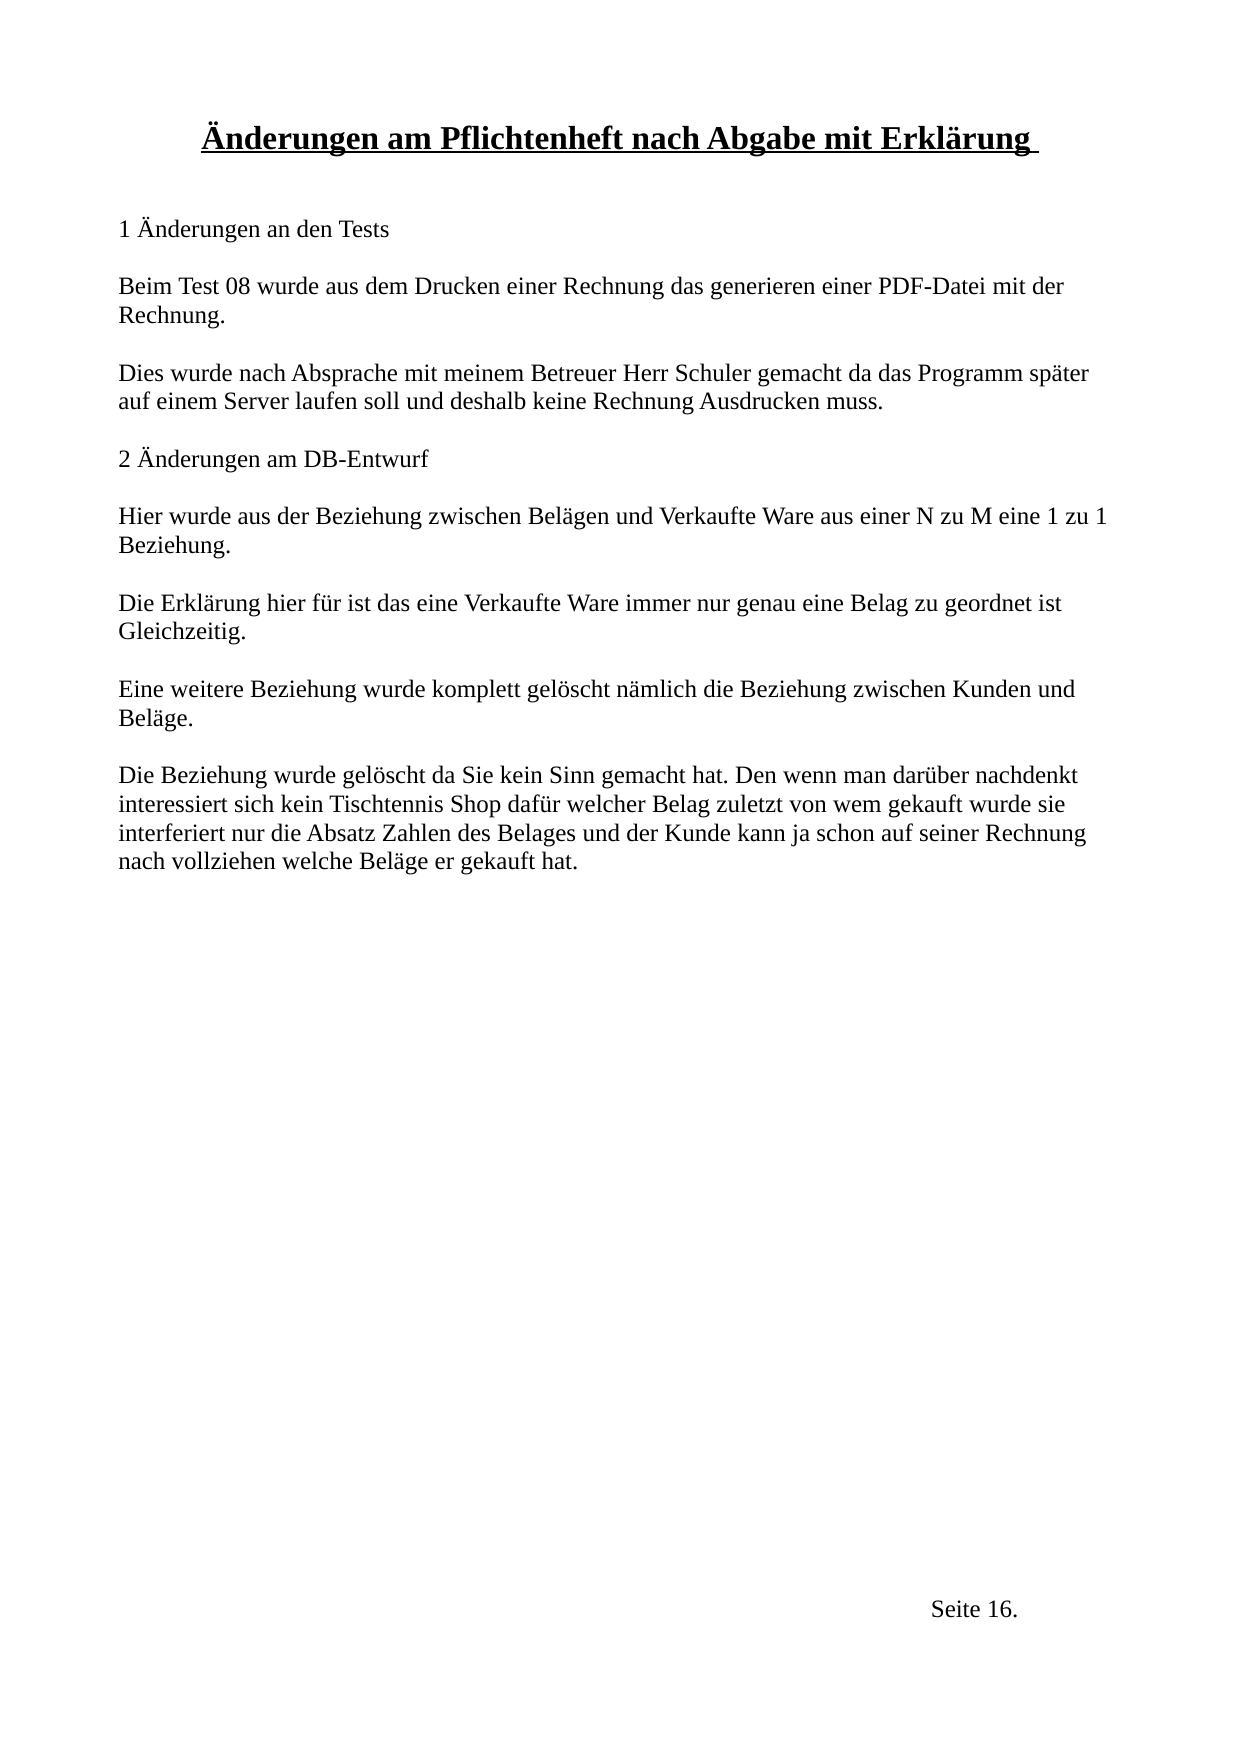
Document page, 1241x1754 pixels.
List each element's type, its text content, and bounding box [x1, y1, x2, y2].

text 2 Änderungen am DB-Entwurf [118, 444, 1122, 473]
text Eine weitere Beziehung wurde komplett gelöscht nämlich die Beziehung zwischen Kunden und Beläge. [118, 674, 1122, 731]
text Beim Test 08 wurde aus dem Drucken einer Rechnung das generieren einer PDF-Datei mit der Rechnung. [118, 271, 1122, 329]
text Die Erklärung hier für ist das eine Verkaufte Ware immer nur genau eine Belag zu geordnet ist Gleichzeitig. [118, 588, 1122, 645]
text Hier wurde aus der Beziehung zwischen Belägen und Verkaufte Ware aus einer N zu M eine 1 zu 1 Beziehung. [118, 501, 1122, 559]
text Die Beziehung wurde gelöscht da Sie kein Sinn gemacht hat. Den wenn man darüber nachdenkt interessiert sich kein Tischtennis Shop dafür welcher Belag zuletzt von wem gekauft wurde sie interferiert nur die Absatz Zahlen des Belages und der Kunde kann ja schon auf seiner Rechnung nach vollziehen welche Beläge er gekauft hat. [118, 760, 1122, 875]
text 1 Änderungen an den Tests [118, 214, 1122, 243]
text Seite 16. [118, 1594, 1122, 1623]
text Änderungen am Pflichtenheft nach Abgabe mit Erklärung [118, 118, 1122, 156]
text Dies wurde nach Absprache mit meinem Betreuer Herr Schuler gemacht da das Programm später auf einem Server laufen soll und deshalb keine Rechnung Ausdrucken muss. [118, 358, 1122, 415]
